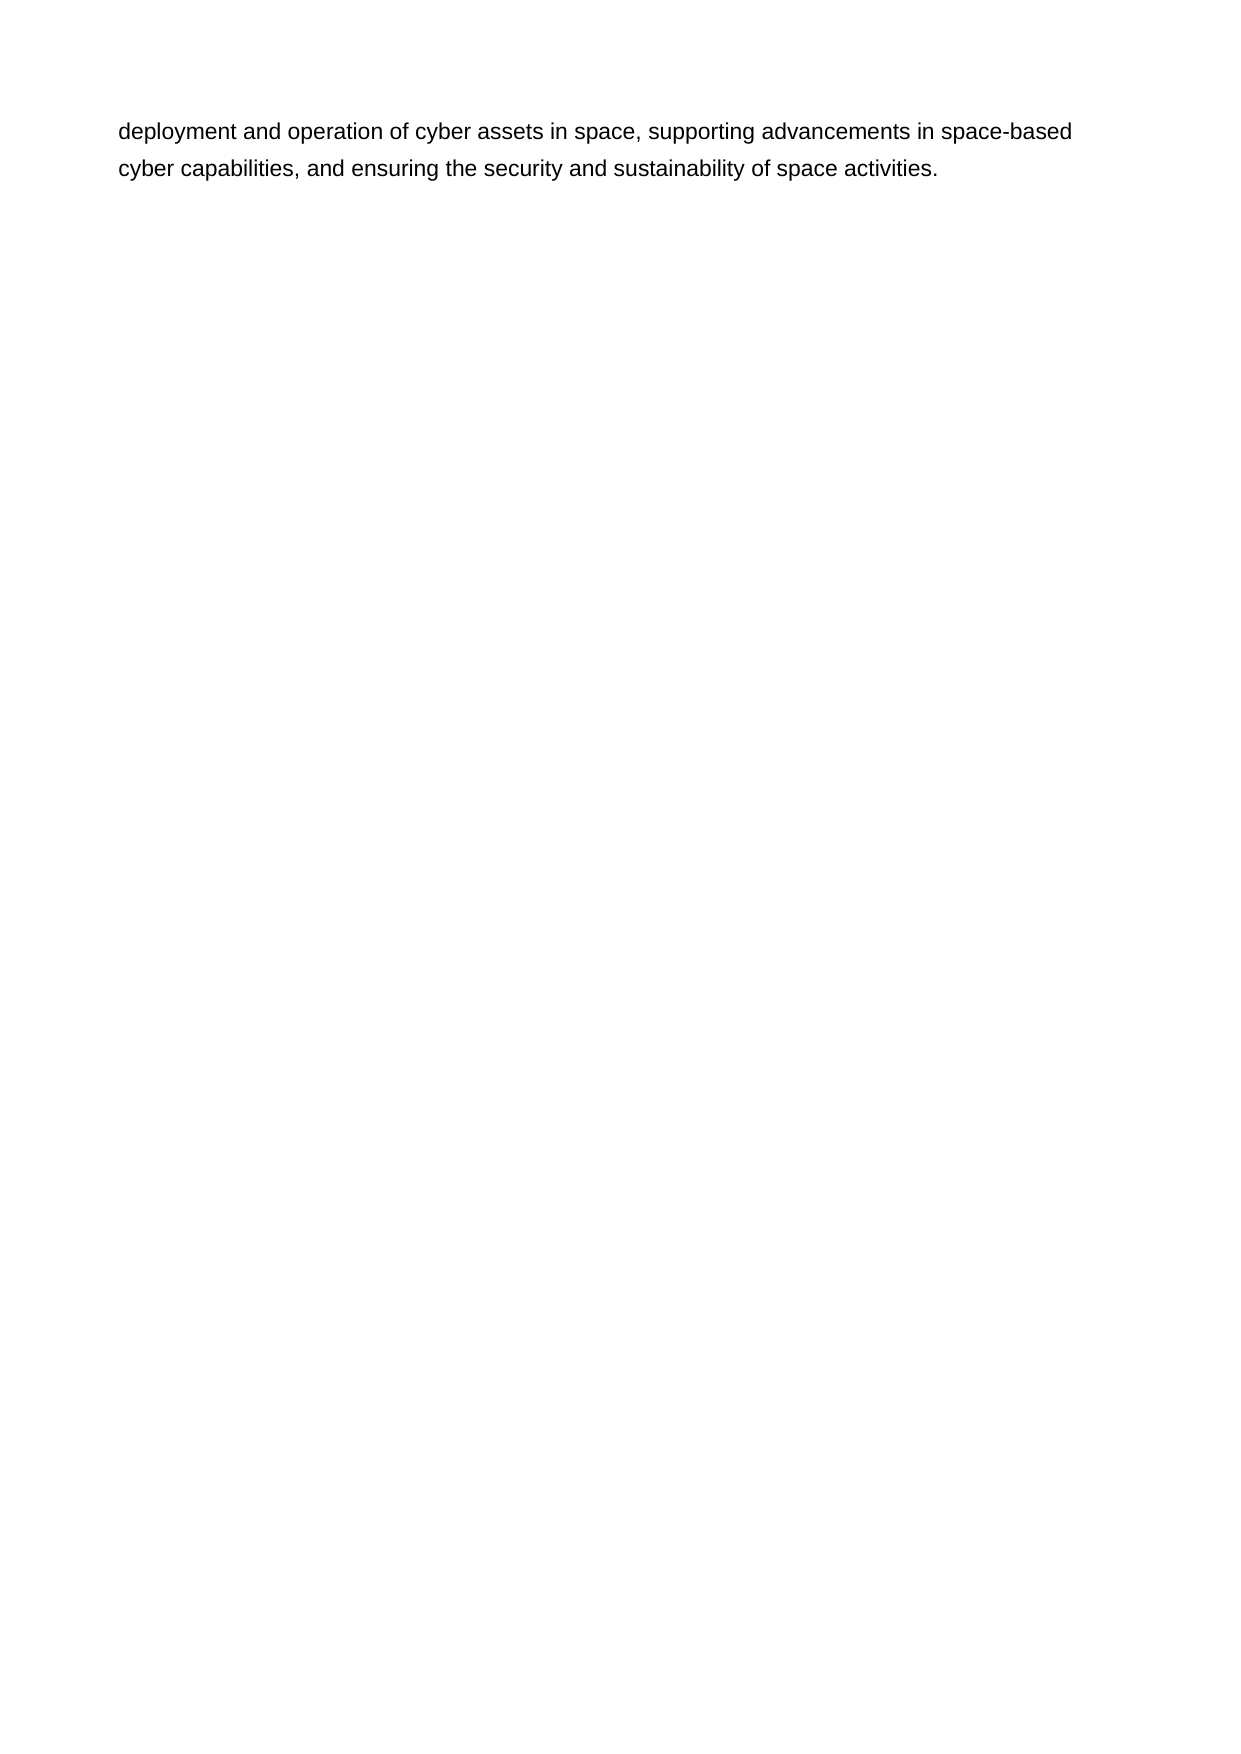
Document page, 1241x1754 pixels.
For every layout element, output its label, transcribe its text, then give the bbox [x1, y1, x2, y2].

text deployment and operation of cyber assets in space, supporting advancements in space-based cyber capabilities, and ensuring the security and sustainability of space activities. [118, 118, 1122, 181]
